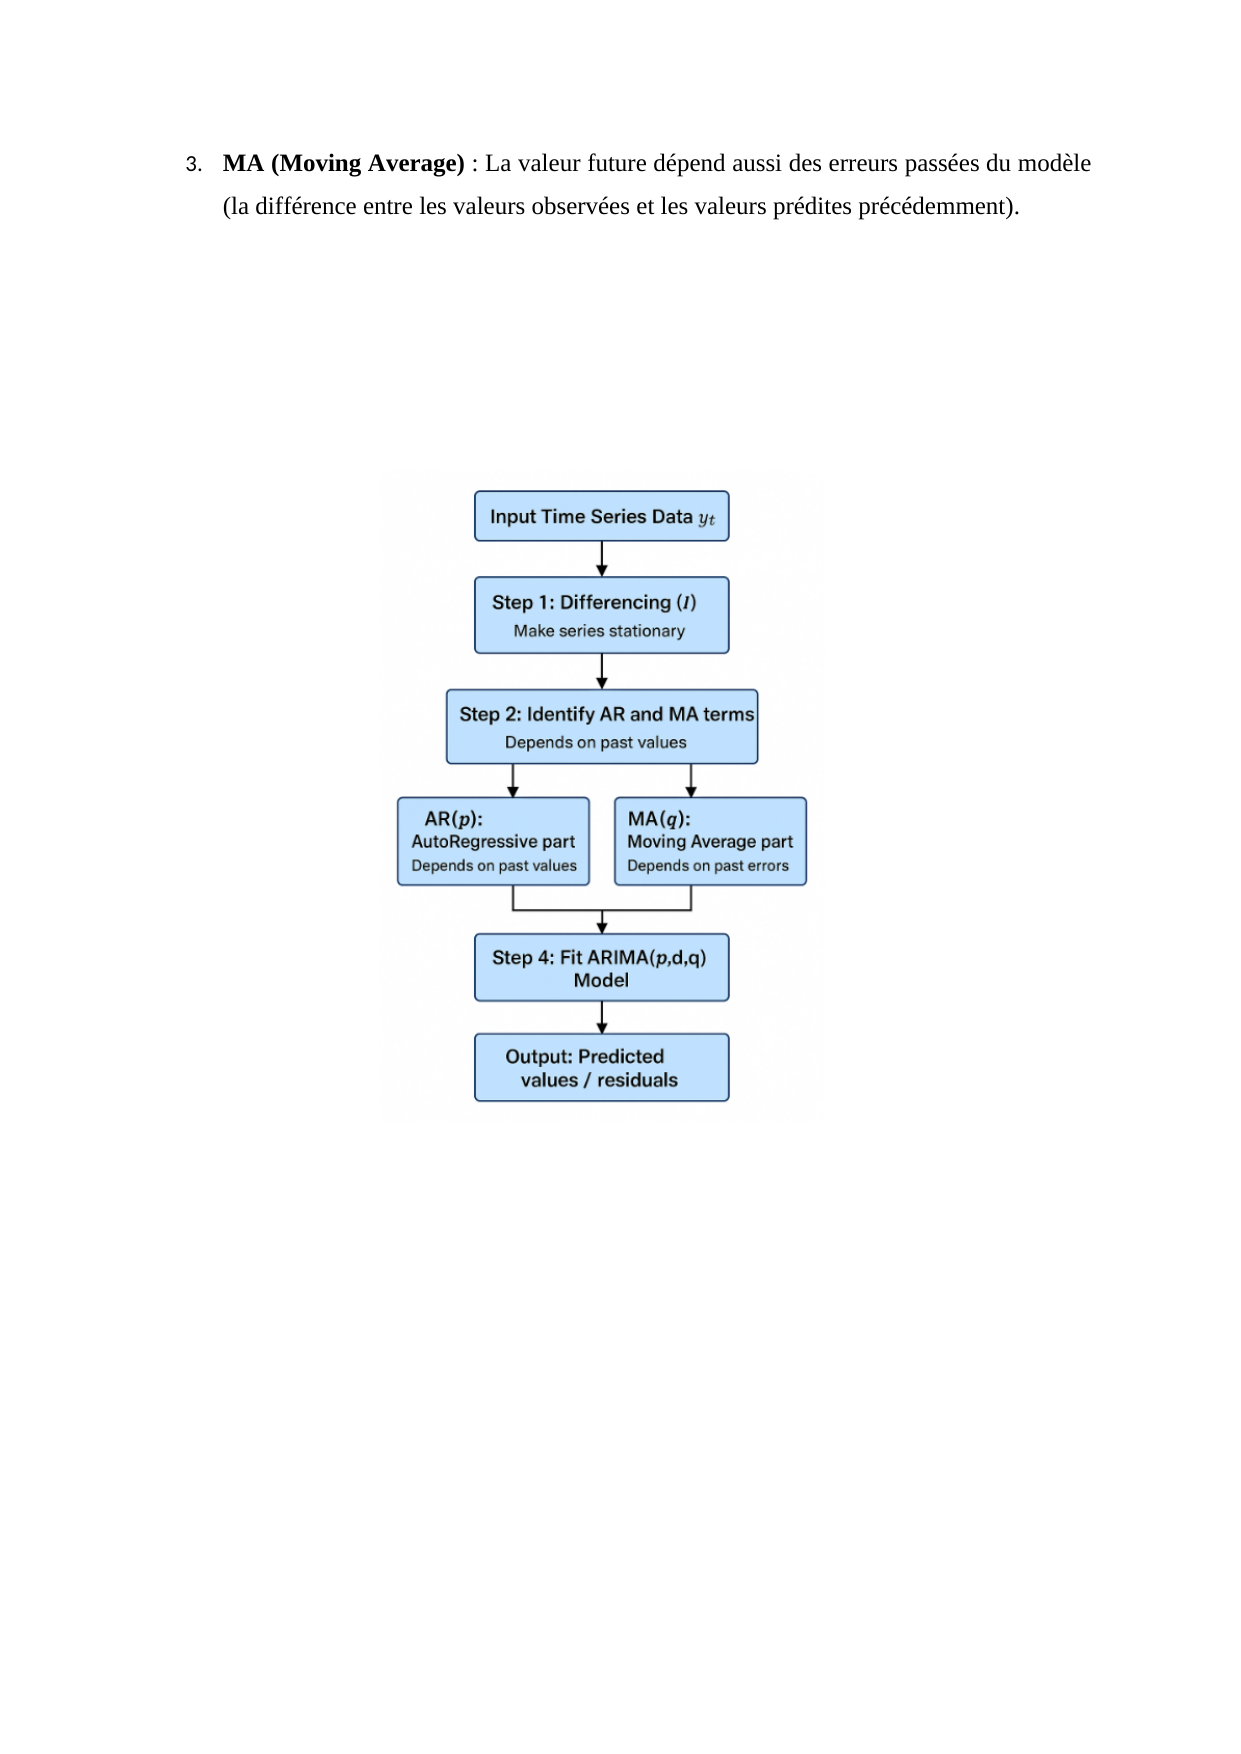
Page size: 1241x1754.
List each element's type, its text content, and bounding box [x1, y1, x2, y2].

list MA (Moving Average) : La valeur future dépend aussi des erreurs passées du modèle (la différence entre les valeurs observées et les valeurs prédites précédemment). [185, 148, 1093, 220]
